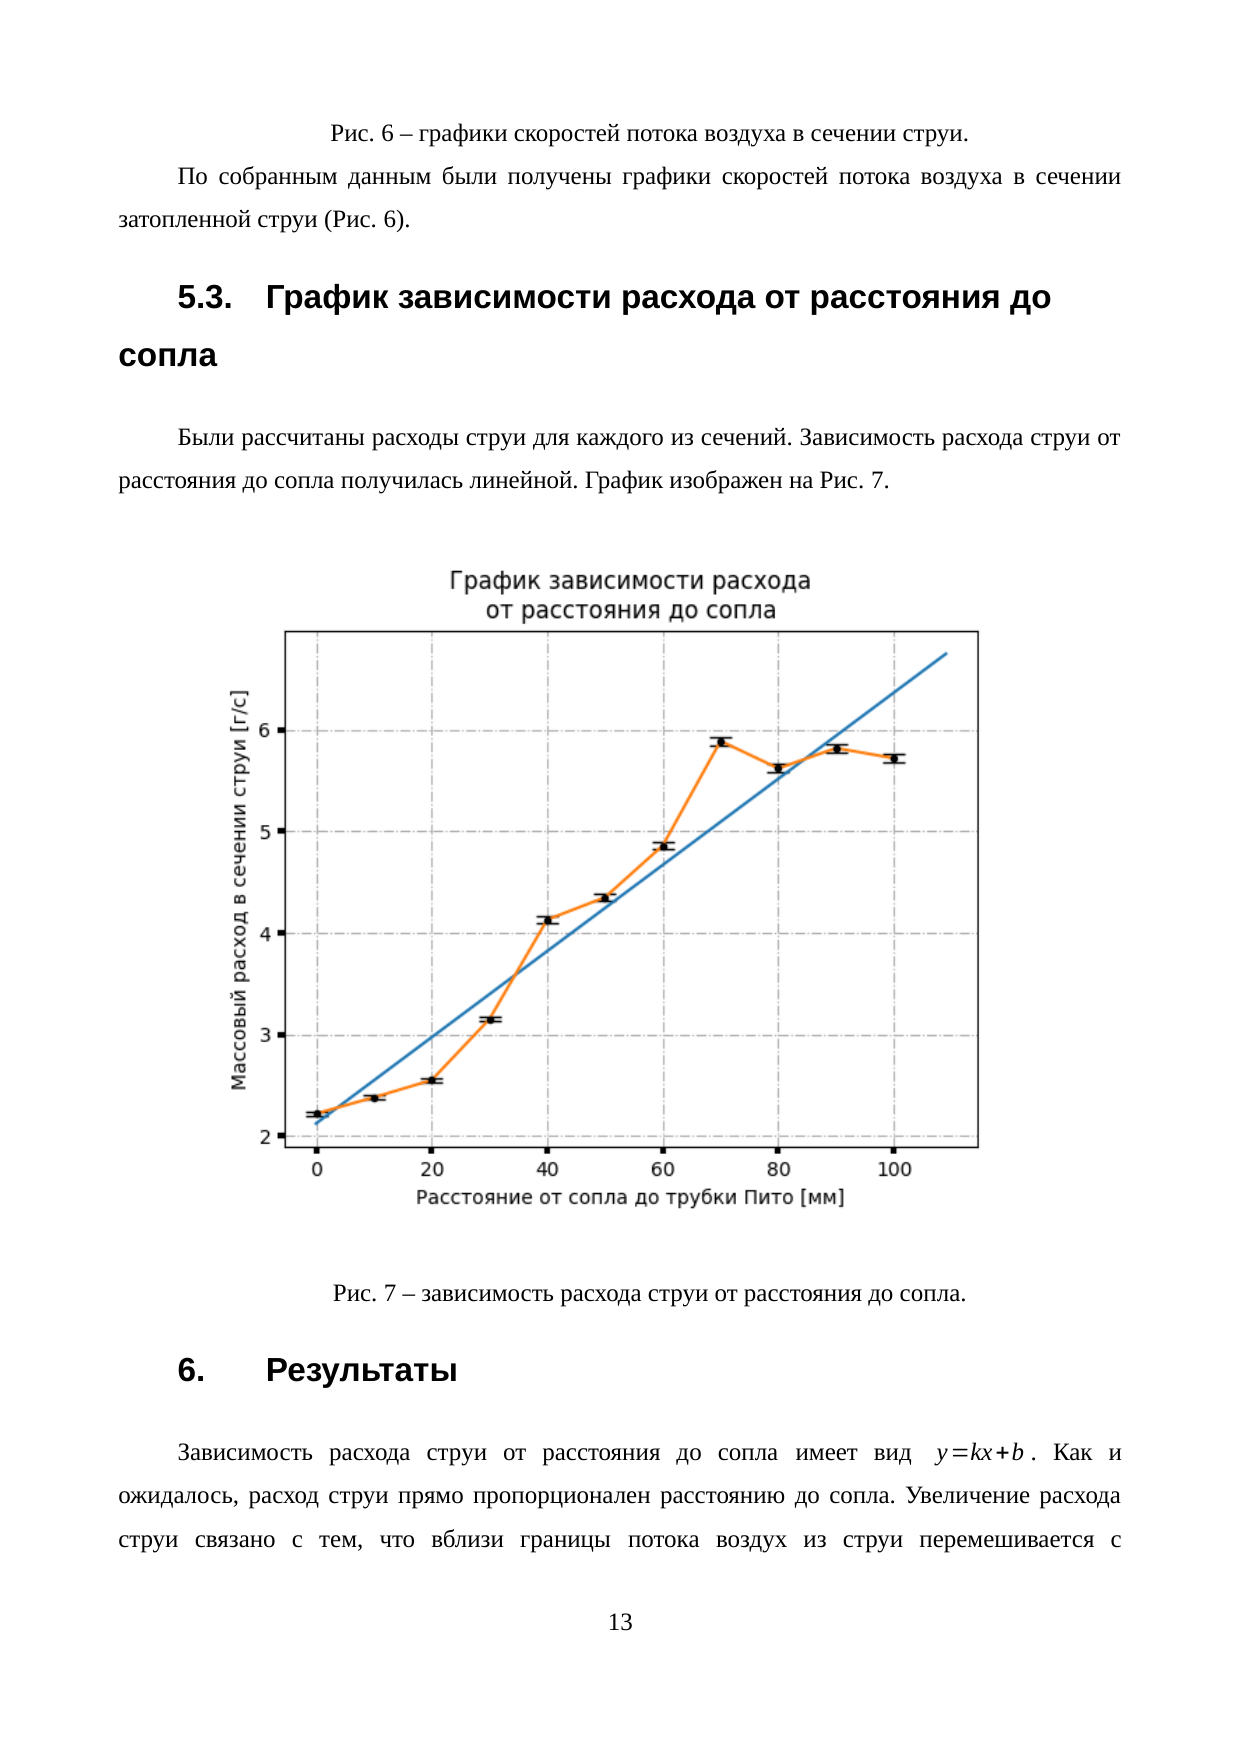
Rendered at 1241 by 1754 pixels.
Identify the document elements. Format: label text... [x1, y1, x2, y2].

text Рис. 7 – зависимость расхода струи от расстояния до сопла. [118, 1278, 1122, 1307]
subtitle График зависимости расхода от расстояния до сопла [118, 277, 1122, 373]
text По собранным данным были получены графики скоростей потока воздуха в сечении затопленной струи (Рис. 6). [118, 161, 1122, 233]
text Были рассчитаны расходы струи для каждого из сечений. Зависимость расхода струи от расстояния до сопла получилась линейной. График изображен на Рис. 7. [118, 422, 1122, 493]
text Рис. 6 – графики скоростей потока воздуха в сечении струи. [118, 118, 1122, 147]
subtitle Результаты [118, 1350, 1122, 1389]
text Зависимость расхода струи от расстояния до сопла имеет вид . Как и ожидалось, расход струи прямо пропорционален расстоянию до сопла. Увеличение расхода струи связано с тем, что вблизи границы потока воздух из струи перемешивается с [118, 1437, 1122, 1552]
picture [173, 551, 1067, 1221]
